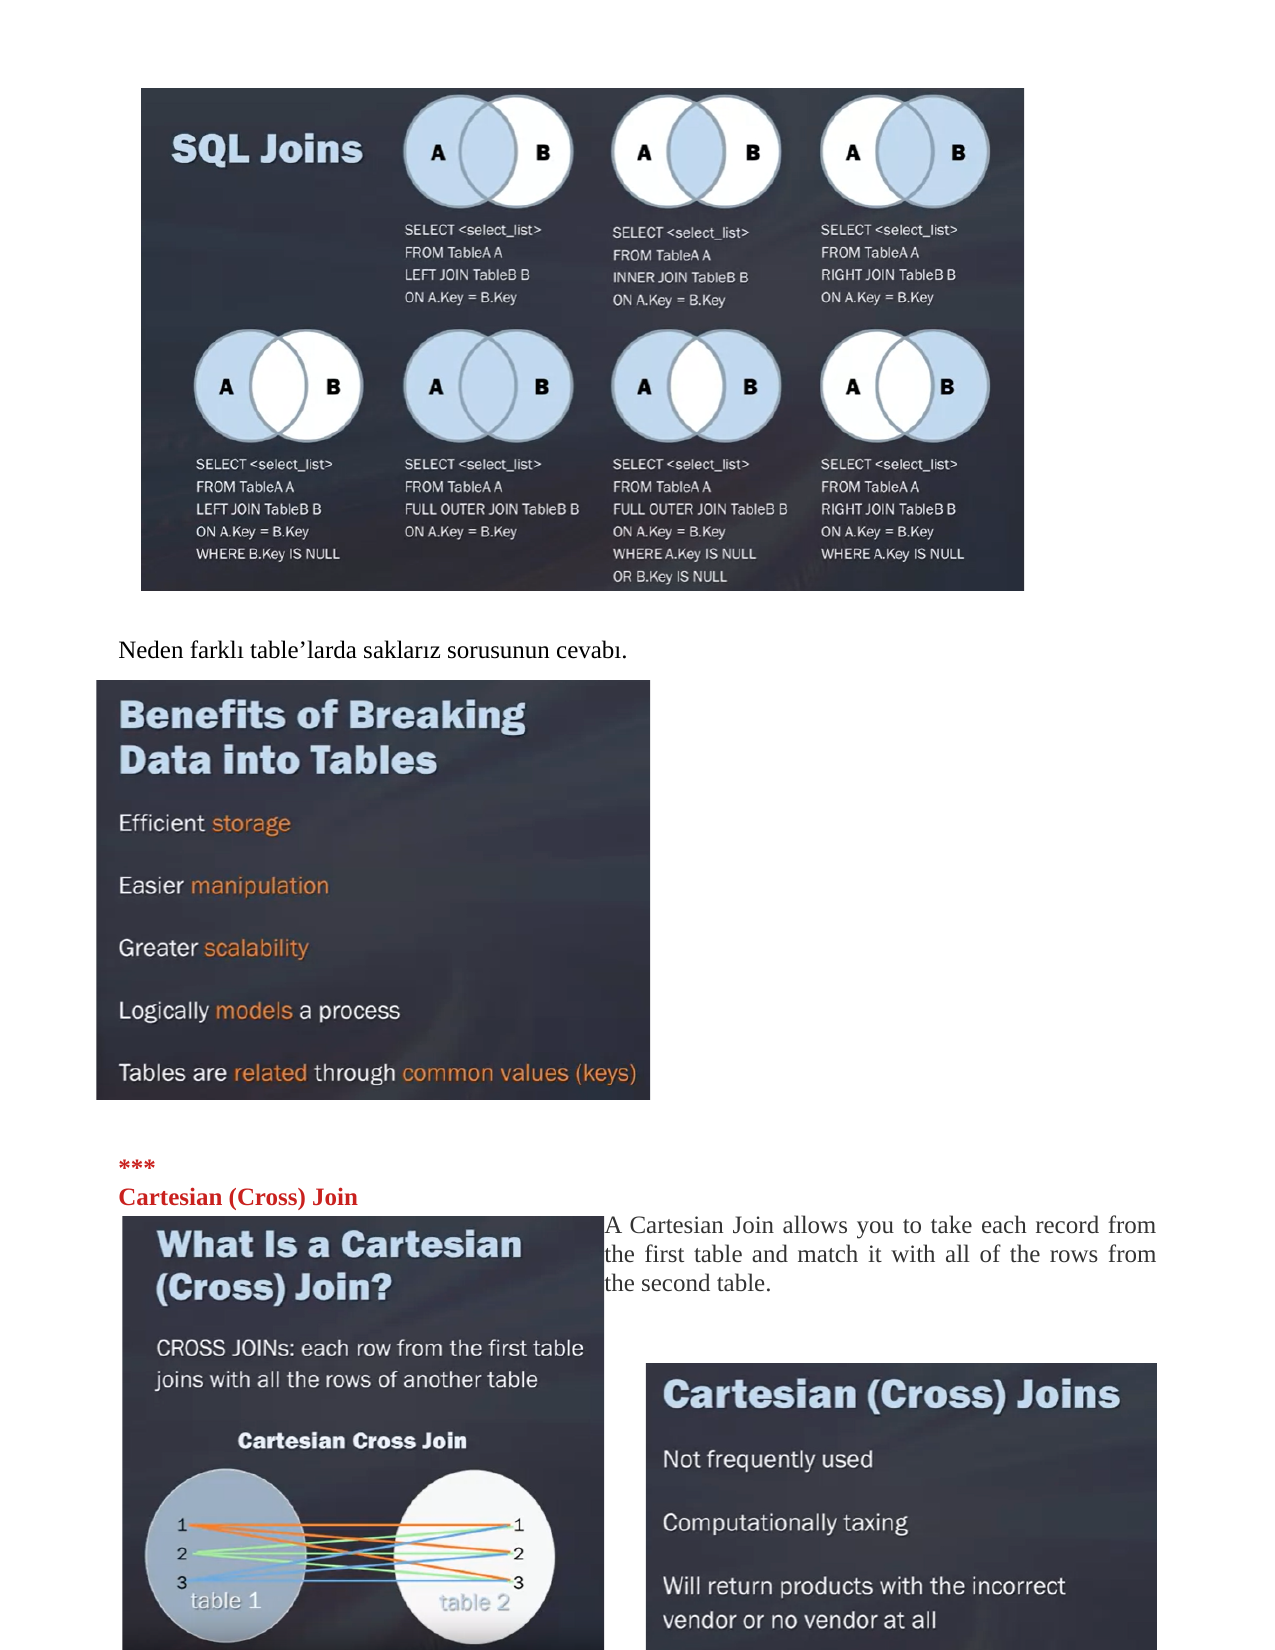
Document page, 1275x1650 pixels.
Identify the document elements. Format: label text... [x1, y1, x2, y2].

text Cartesian (Cross) Join [118, 1182, 1157, 1211]
picture [122, 1216, 605, 1650]
text *** [118, 1153, 1157, 1182]
picture [96, 680, 651, 1100]
text A Cartesian Join allows you to take each record from the first table and match it with all of the rows from the second table. [118, 1211, 1157, 1297]
picture [645, 1363, 1157, 1650]
text Neden farklı table’larda saklarız sorusunun cevabı. [118, 636, 1157, 664]
picture [141, 88, 1025, 591]
